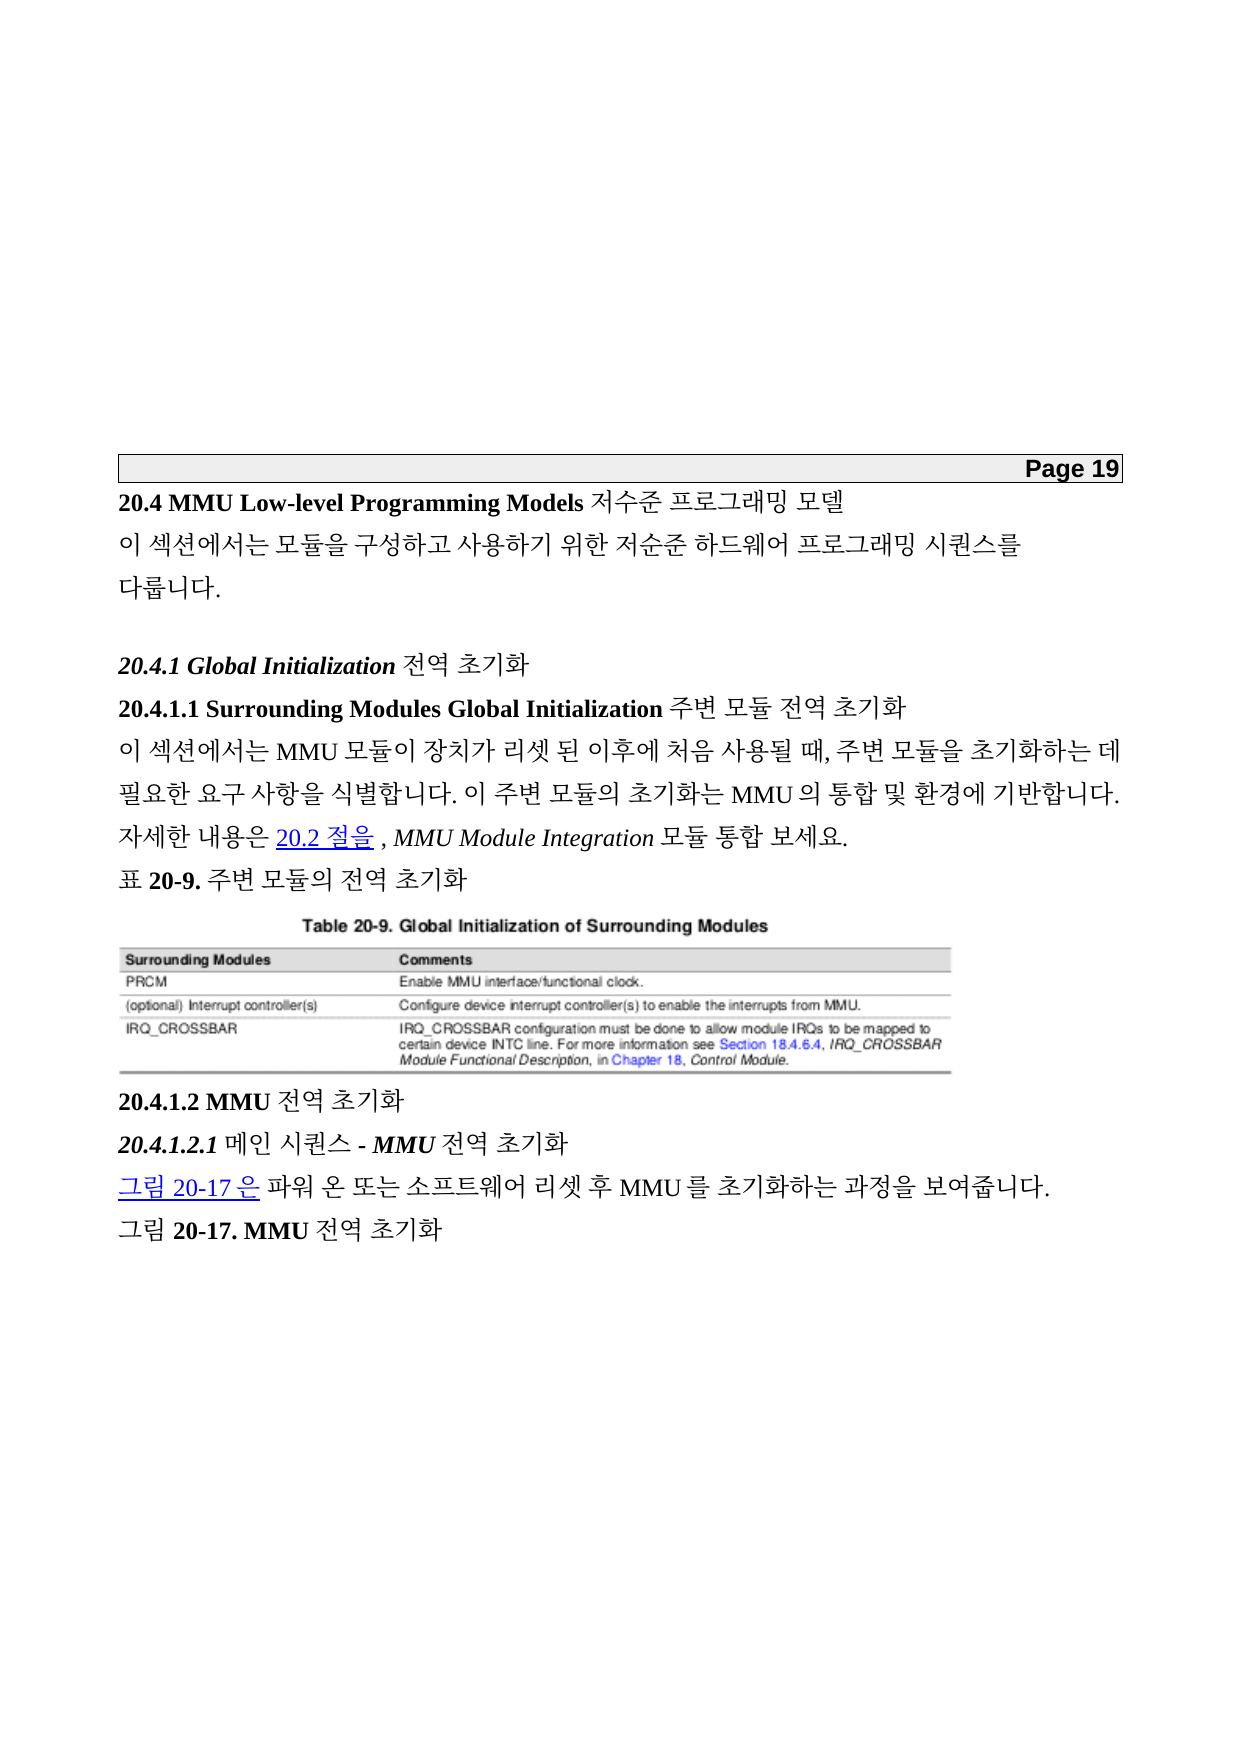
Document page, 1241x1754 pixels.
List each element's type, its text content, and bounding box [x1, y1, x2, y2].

text 20.4.1 Global Initialization 전역 초기화 [118, 645, 1122, 681]
text 20.4.1.2.1 메인 시퀀스 - MMU 전역 초기화 [118, 1125, 1122, 1161]
text 이 섹션에서는 MMU 모듈이 장치가 리셋 된 이후에 처음 사용될 때, 주변 모듈을 초기화하는 데 필요한 요구 사항을 식별합니다. 이 주변 모듈의 초기화는 MMU의 통합 및 환경에 기반합니다. 자세한 내용은 20.2 절을 , MMU Module Integration 모듈 통합 보세요. [118, 732, 1122, 854]
text 이 섹션에서는 모듈을 구성하고 사용하기 위한 저순준 하드웨어 프로그래밍 시퀀스를 다룹니다. [118, 526, 1122, 605]
text 20.4.1.1 Surrounding Modules Global Initialization 주변 모듈 전역 초기화 [118, 688, 1122, 724]
text 20.4.1.2 MMU 전역 초기화 [118, 1082, 1122, 1117]
text 20.4 MMU Low-level Programming Models 저수준 프로그래밍 모델 [118, 483, 1122, 518]
table_header Page 19 [119, 455, 1122, 482]
text 표 20-9. 주변 모듈의 전역 초기화 [118, 861, 1122, 897]
text 그림 20-17은 파워 온 또는 소프트웨어 리셋 후 MMU를 초기화하는 과정을 보여줍니다. [118, 1168, 1122, 1204]
text 그림 20-17. MMU 전역 초기화 [118, 1211, 1122, 1247]
